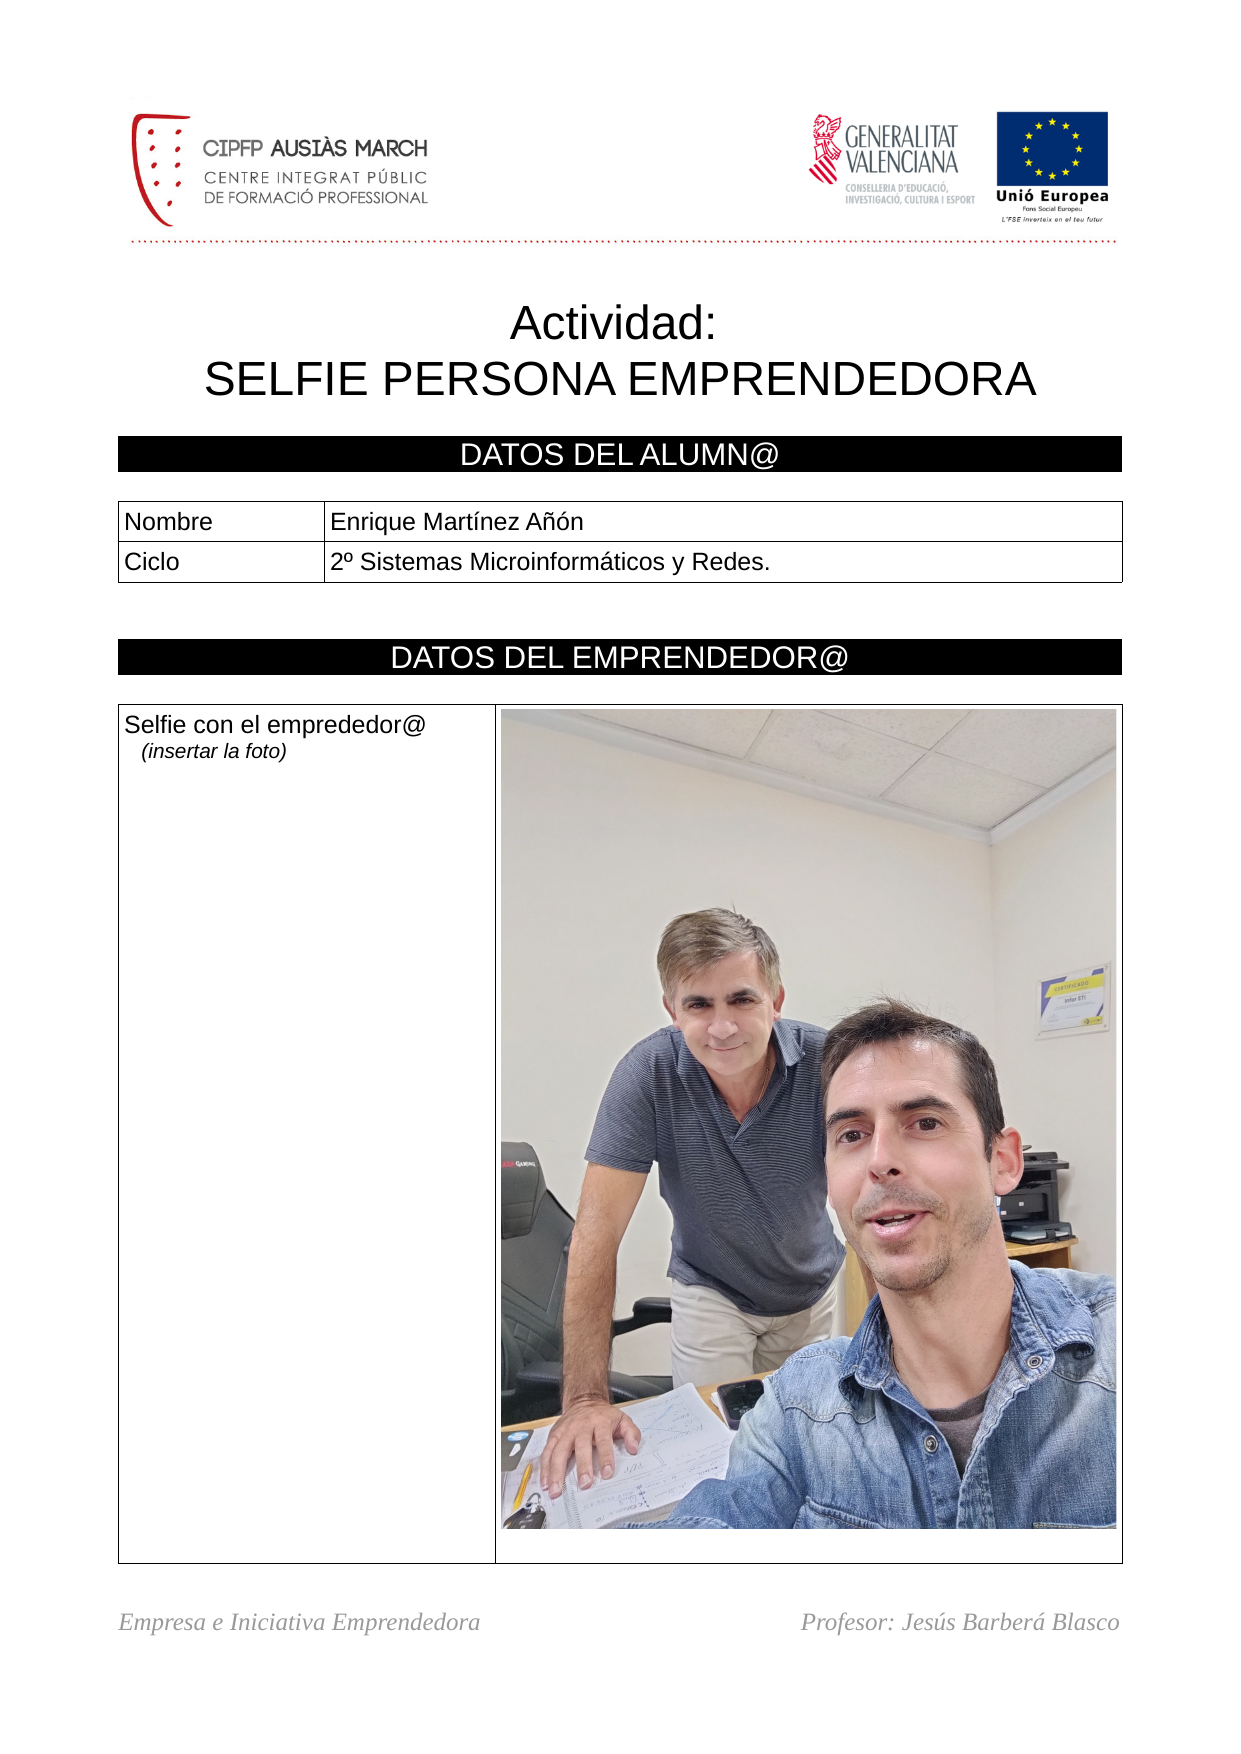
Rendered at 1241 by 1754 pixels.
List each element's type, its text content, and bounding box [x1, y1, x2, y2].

table_header Selfie con el emprededor@ (insertar la foto) [119, 705, 495, 1563]
text DATOS DEL EMPRENDEDOR@ [118, 639, 1122, 675]
picture [501, 709, 1117, 1529]
table_header Enrique Martínez Añón [325, 502, 1122, 541]
text DATOS DEL ALUMN@ [118, 436, 1122, 472]
table_cell Ciclo [119, 542, 324, 582]
table_header Nombre [119, 502, 324, 541]
table_cell 2º Sistemas Microinformáticos y Redes. [325, 542, 1122, 582]
text SELFIE PERSONA EMPRENDEDORA [118, 350, 1122, 405]
text Actividad: [118, 295, 1122, 350]
picture [118, 97, 1123, 247]
table_header [496, 705, 1122, 1563]
